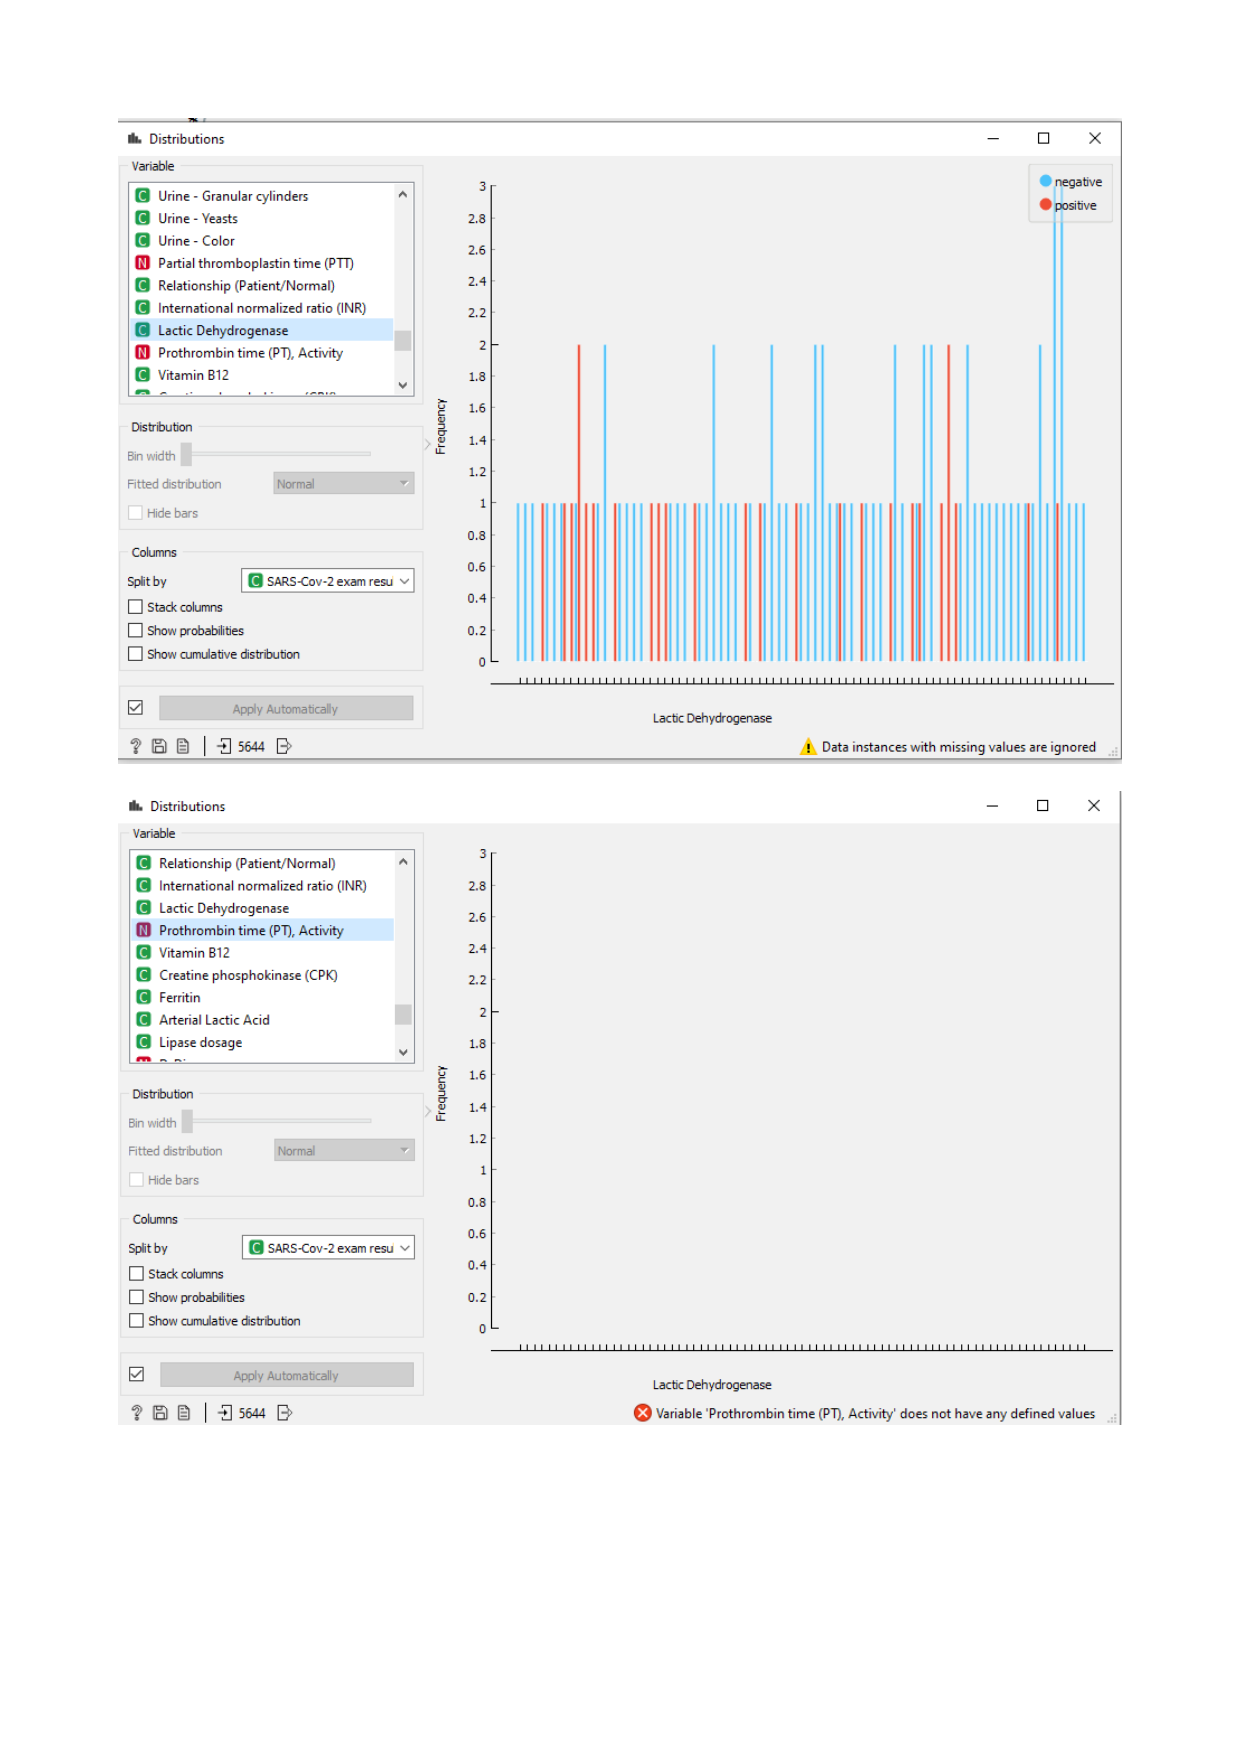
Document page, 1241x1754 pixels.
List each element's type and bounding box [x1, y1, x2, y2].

picture [118, 118, 1122, 764]
picture [118, 791, 1122, 1425]
